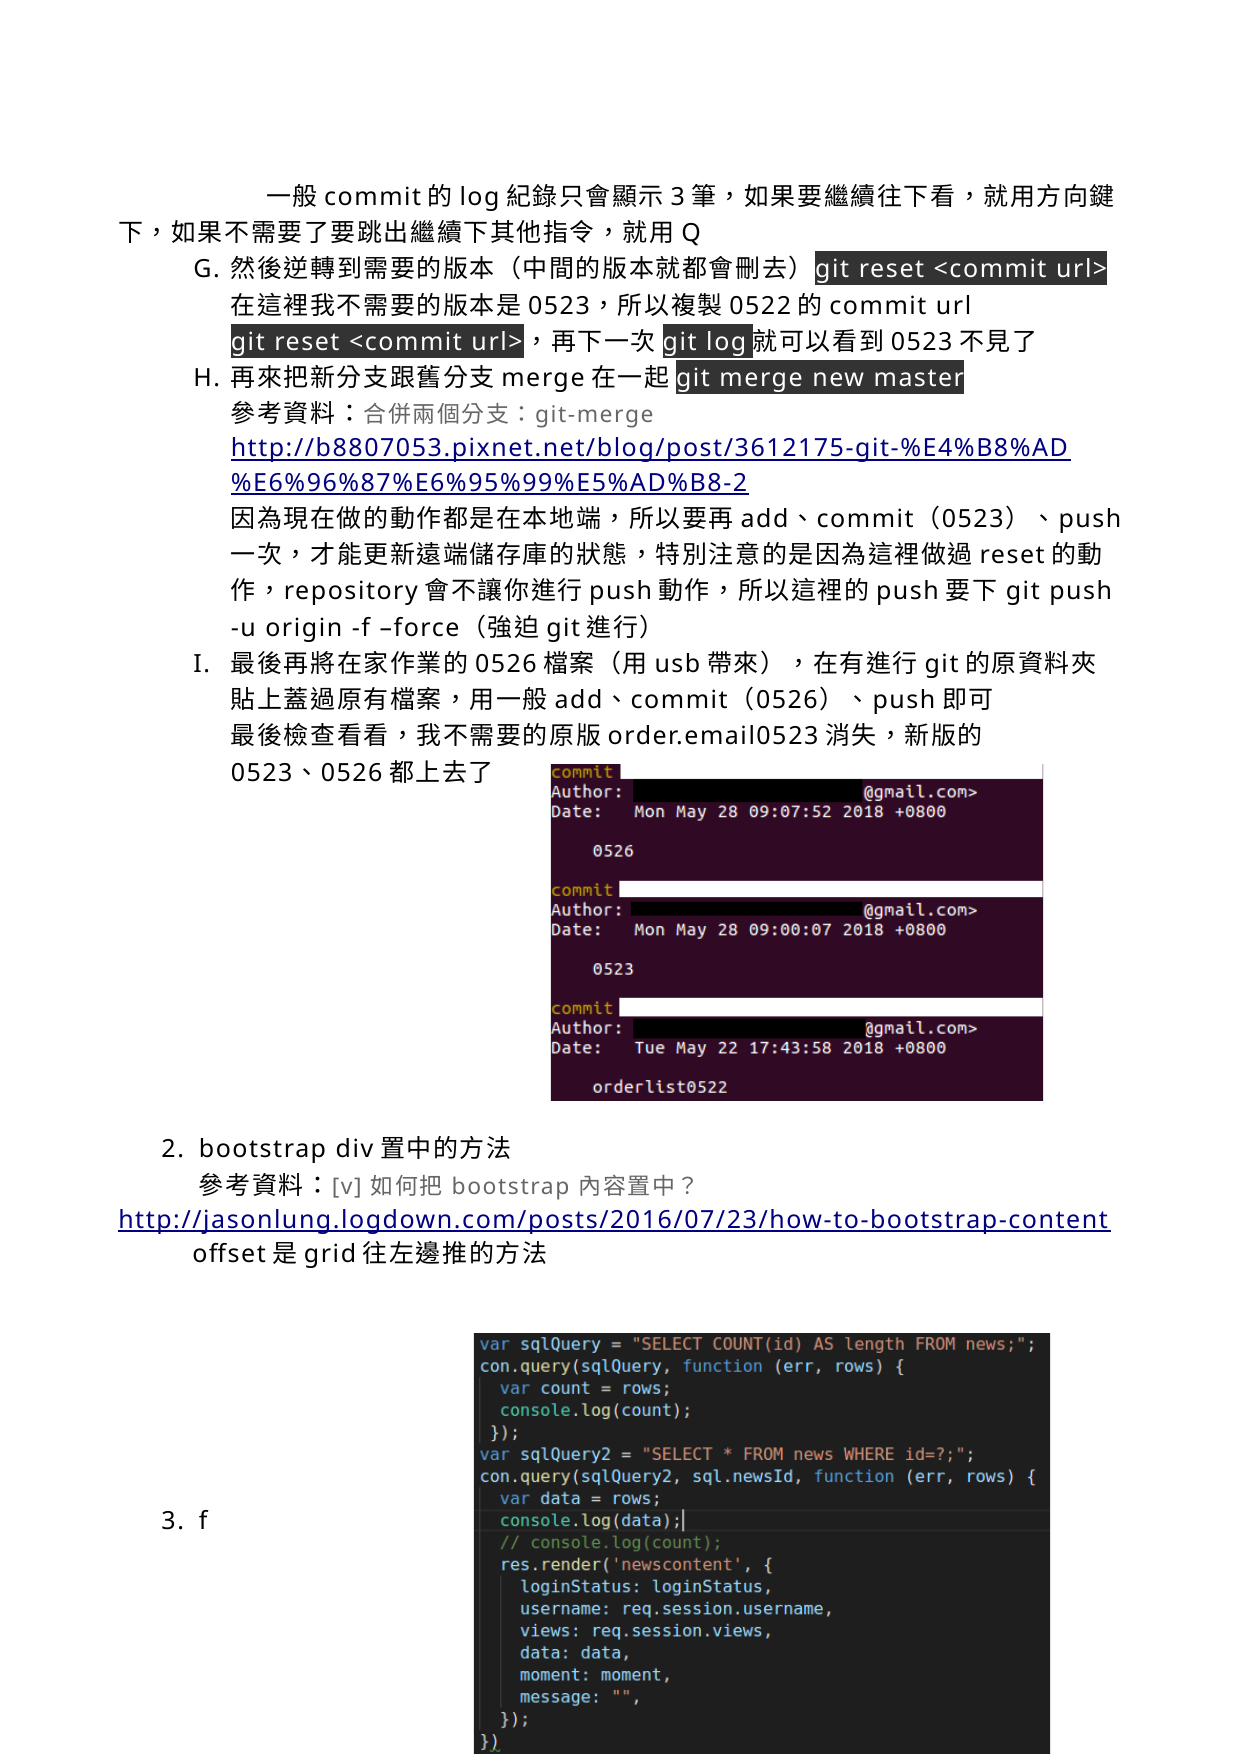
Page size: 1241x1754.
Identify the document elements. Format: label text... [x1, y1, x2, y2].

text http://jasonlung.logdown.com/posts/2016/07/23/how-to-bootstrap-content [118, 1201, 1122, 1235]
text offset是grid往左邊推的方法 [118, 1235, 1122, 1269]
list [1051, 1503, 1122, 1537]
list 最後再將在家作業的0526檔案（用usb帶來），在有進行git的原資料夾貼上蓋過原有檔案，用一般add、commit（0526）、push即可 [193, 643, 1122, 716]
list 參考資料：合併兩個分支：git-merge [193, 394, 1122, 430]
picture [473, 1333, 1051, 1754]
text 一般commit的log紀錄只會顯示3筆，如果要繼續往下看，就用方向鍵下，如果不需要了要跳出繼續下其他指令，就用Q [118, 176, 1122, 249]
list 然後逆轉到需要的版本（中間的版本就都會刪去）git reset <commit url> [193, 249, 1122, 285]
list 在這裡我不需要的版本是0523，所以複製0522的commit url [193, 285, 1122, 321]
list bootstrap div置中的方法 [161, 1129, 1122, 1165]
list 參考資料：[v] 如何把 bootstrap 內容置中？ [161, 1165, 1122, 1201]
list git reset <commit url>，再下一次git log就可以看到0523不見了 [193, 321, 1122, 358]
list http://b8807053.pixnet.net/blog/post/3612175-git-%E4%B8%AD%E6%96%87%E6%95%99%E5%AD%B8-2 [193, 430, 1122, 498]
list 因為現在做的動作都是在本地端，所以要再add、commit（0523）、push一次，才能更新遠端儲存庫的狀態，特別注意的是因為這裡做過reset的動作，repository會不讓你進行push動作，所以這裡的push要下 git push -u origin -f –force（強迫git進行） [193, 498, 1122, 643]
list f [161, 1503, 473, 1537]
list 再來把新分支跟舊分支merge在一起git merge new master [193, 358, 1122, 394]
list 最後檢查看看，我不需要的原版order.email0523消失，新版的0523、0526都上去了 [193, 716, 1122, 788]
picture [550, 764, 1044, 1101]
